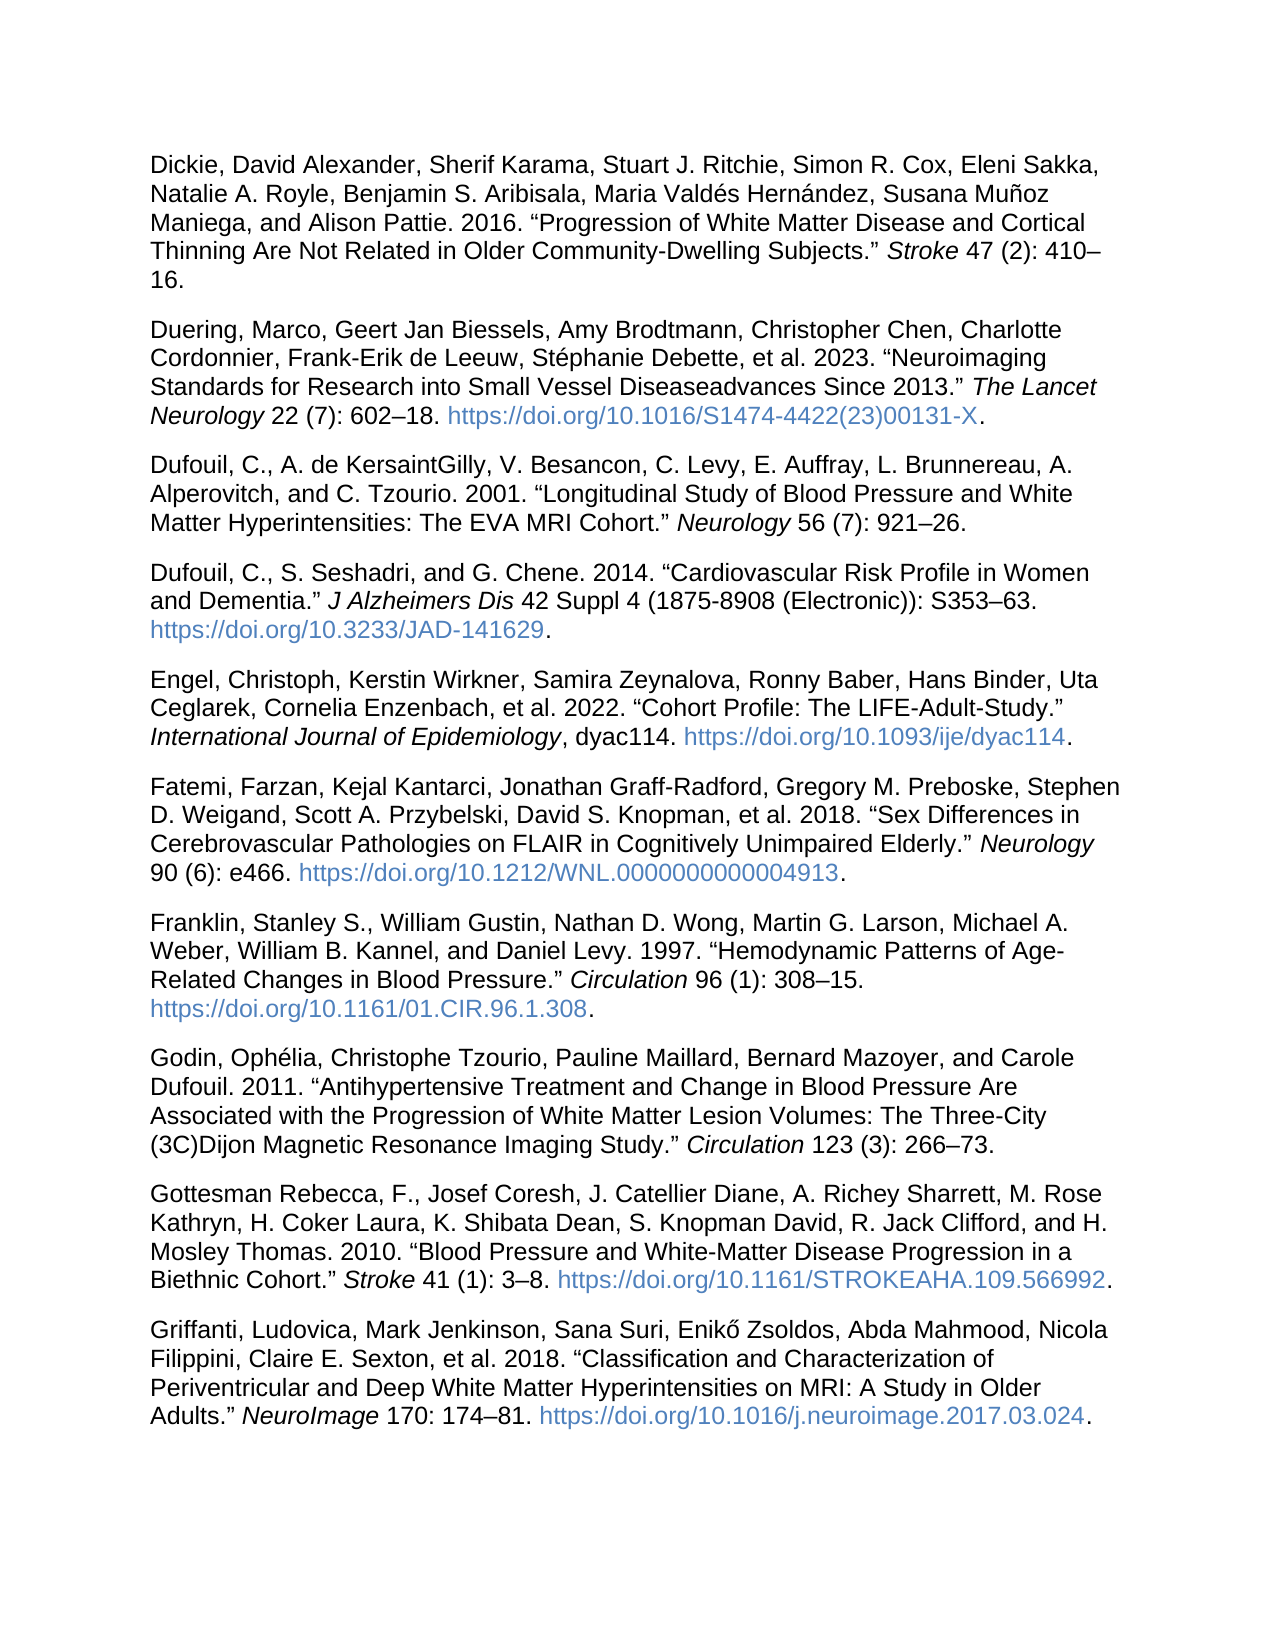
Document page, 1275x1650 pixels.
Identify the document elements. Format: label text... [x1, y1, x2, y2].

text Griffanti, Ludovica, Mark Jenkinson, Sana Suri, Enikő Zsoldos, Abda Mahmood, Nicola Filippini, Claire E. Sexton, et al. 2018. “Classification and Characterization of Periventricular and Deep White Matter Hyperintensities on MRI: A Study in Older Adults.” NeuroImage 170: 174–81. https://doi.org/10.1016/j.neuroimage.2017.03.024. [150, 1315, 1125, 1430]
text Dufouil, C., A. de KersaintGilly, V. Besancon, C. Levy, E. Auffray, L. Brunnereau, A. Alperovitch, and C. Tzourio. 2001. “Longitudinal Study of Blood Pressure and White Matter Hyperintensities: The EVA MRI Cohort.” Neurology 56 (7): 921–26. [150, 450, 1125, 537]
text Fatemi, Farzan, Kejal Kantarci, Jonathan Graff-Radford, Gregory M. Preboske, Stephen D. Weigand, Scott A. Przybelski, David S. Knopman, et al. 2018. “Sex Differences in Cerebrovascular Pathologies on FLAIR in Cognitively Unimpaired Elderly.” Neurology 90 (6): e466. https://doi.org/10.1212/WNL.0000000000004913. [150, 772, 1125, 887]
text Dufouil, C., S. Seshadri, and G. Chene. 2014. “Cardiovascular Risk Profile in Women and Dementia.” J Alzheimers Dis 42 Suppl 4 (1875-8908 (Electronic)): S353–63. https://doi.org/10.3233/JAD-141629. [150, 557, 1125, 644]
text Gottesman Rebecca, F., Josef Coresh, J. Catellier Diane, A. Richey Sharrett, M. Rose Kathryn, H. Coker Laura, K. Shibata Dean, S. Knopman David, R. Jack Clifford, and H. Mosley Thomas. 2010. “Blood Pressure and White-Matter Disease Progression in a Biethnic Cohort.” Stroke 41 (1): 3–8. https://doi.org/10.1161/STROKEAHA.109.566992. [150, 1179, 1125, 1294]
text Godin, Ophélia, Christophe Tzourio, Pauline Maillard, Bernard Mazoyer, and Carole Dufouil. 2011. “Antihypertensive Treatment and Change in Blood Pressure Are Associated with the Progression of White Matter Lesion Volumes: The Three-City (3C)Dijon Magnetic Resonance Imaging Study.” Circulation 123 (3): 266–73. [150, 1043, 1125, 1158]
text Franklin, Stanley S., William Gustin, Nathan D. Wong, Martin G. Larson, Michael A. Weber, William B. Kannel, and Daniel Levy. 1997. “Hemodynamic Patterns of Age-Related Changes in Blood Pressure.” Circulation 96 (1): 308–15. https://doi.org/10.1161/01.CIR.96.1.308. [150, 907, 1125, 1022]
text Engel, Christoph, Kerstin Wirkner, Samira Zeynalova, Ronny Baber, Hans Binder, Uta Ceglarek, Cornelia Enzenbach, et al. 2022. “Cohort Profile: The LIFE-Adult-Study.” International Journal of Epidemiology, dyac114. https://doi.org/10.1093/ije/dyac114. [150, 664, 1125, 751]
text Duering, Marco, Geert Jan Biessels, Amy Brodtmann, Christopher Chen, Charlotte Cordonnier, Frank-Erik de Leeuw, Stéphanie Debette, et al. 2023. “Neuroimaging Standards for Research into Small Vessel Diseaseadvances Since 2013.” The Lancet Neurology 22 (7): 602–18. https://doi.org/10.1016/S1474-4422(23)00131-X. [150, 314, 1125, 429]
text Dickie, David Alexander, Sherif Karama, Stuart J. Ritchie, Simon R. Cox, Eleni Sakka, Natalie A. Royle, Benjamin S. Aribisala, Maria Valdés Hernández, Susana Muñoz Maniega, and Alison Pattie. 2016. “Progression of White Matter Disease and Cortical Thinning Are Not Related in Older Community-Dwelling Subjects.” Stroke 47 (2): 410–16. [150, 150, 1125, 294]
